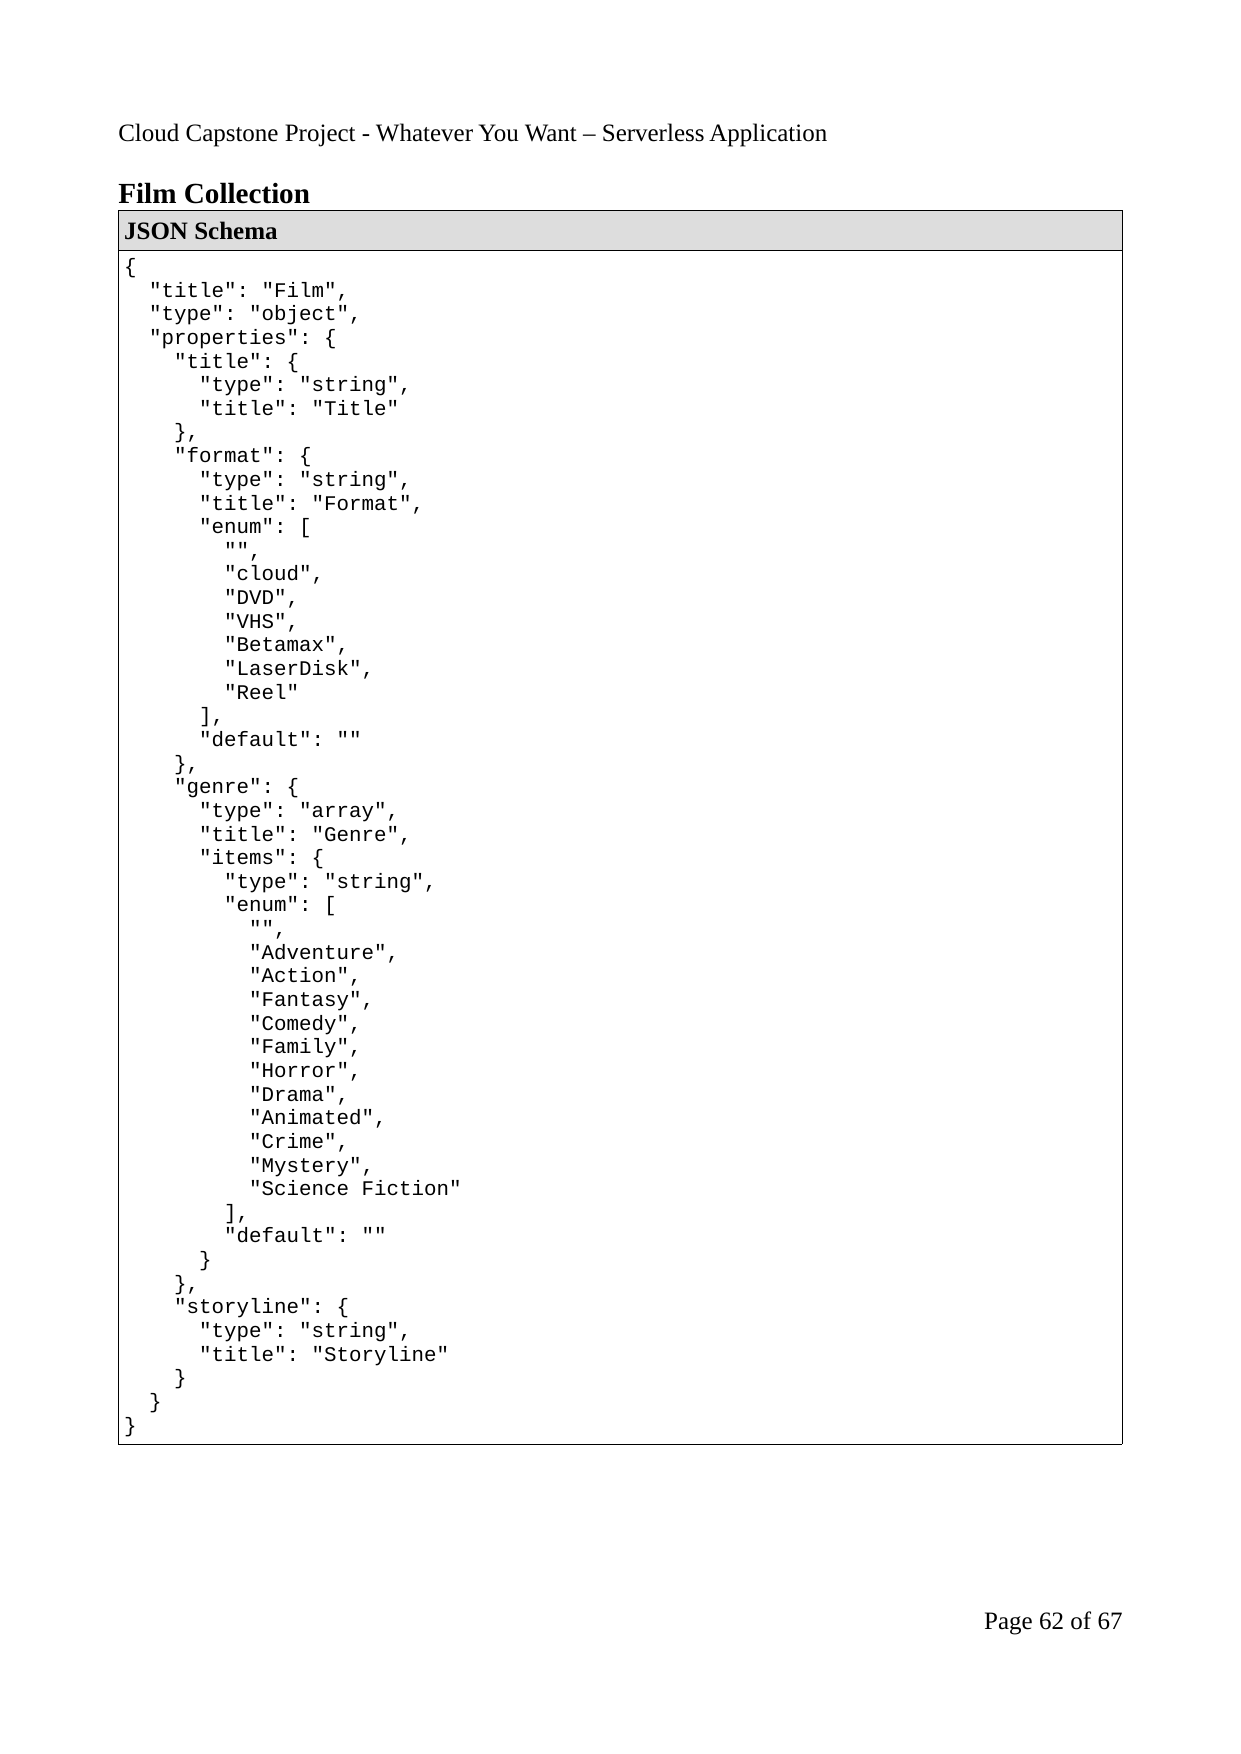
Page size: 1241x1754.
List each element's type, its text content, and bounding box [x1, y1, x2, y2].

table_cell { "title": "Film", "type": "object", "properties": { "title": { "type": "string", "title": "Title" }, "format": { "type": "string", "title": "Format", "enum": [ "", "cloud", "DVD", "VHS", "Betamax", "LaserDisk", "Reel" ], "default": "" }, "genre": { "type": "array", "title": "Genre", "items": { "type": "string", "enum": [ "", "Adventure", "Action", "Fantasy", "Comedy", "Family", "Horror", "Drama", "Animated", "Crime", "Mystery", "Science Fiction" ], "default": "" } }, "storyline": { "type": "string", "title": "Storyline" } } } [119, 251, 1122, 1444]
subtitle Film Collection [118, 176, 1122, 210]
table_header JSON Schema [119, 211, 1122, 250]
